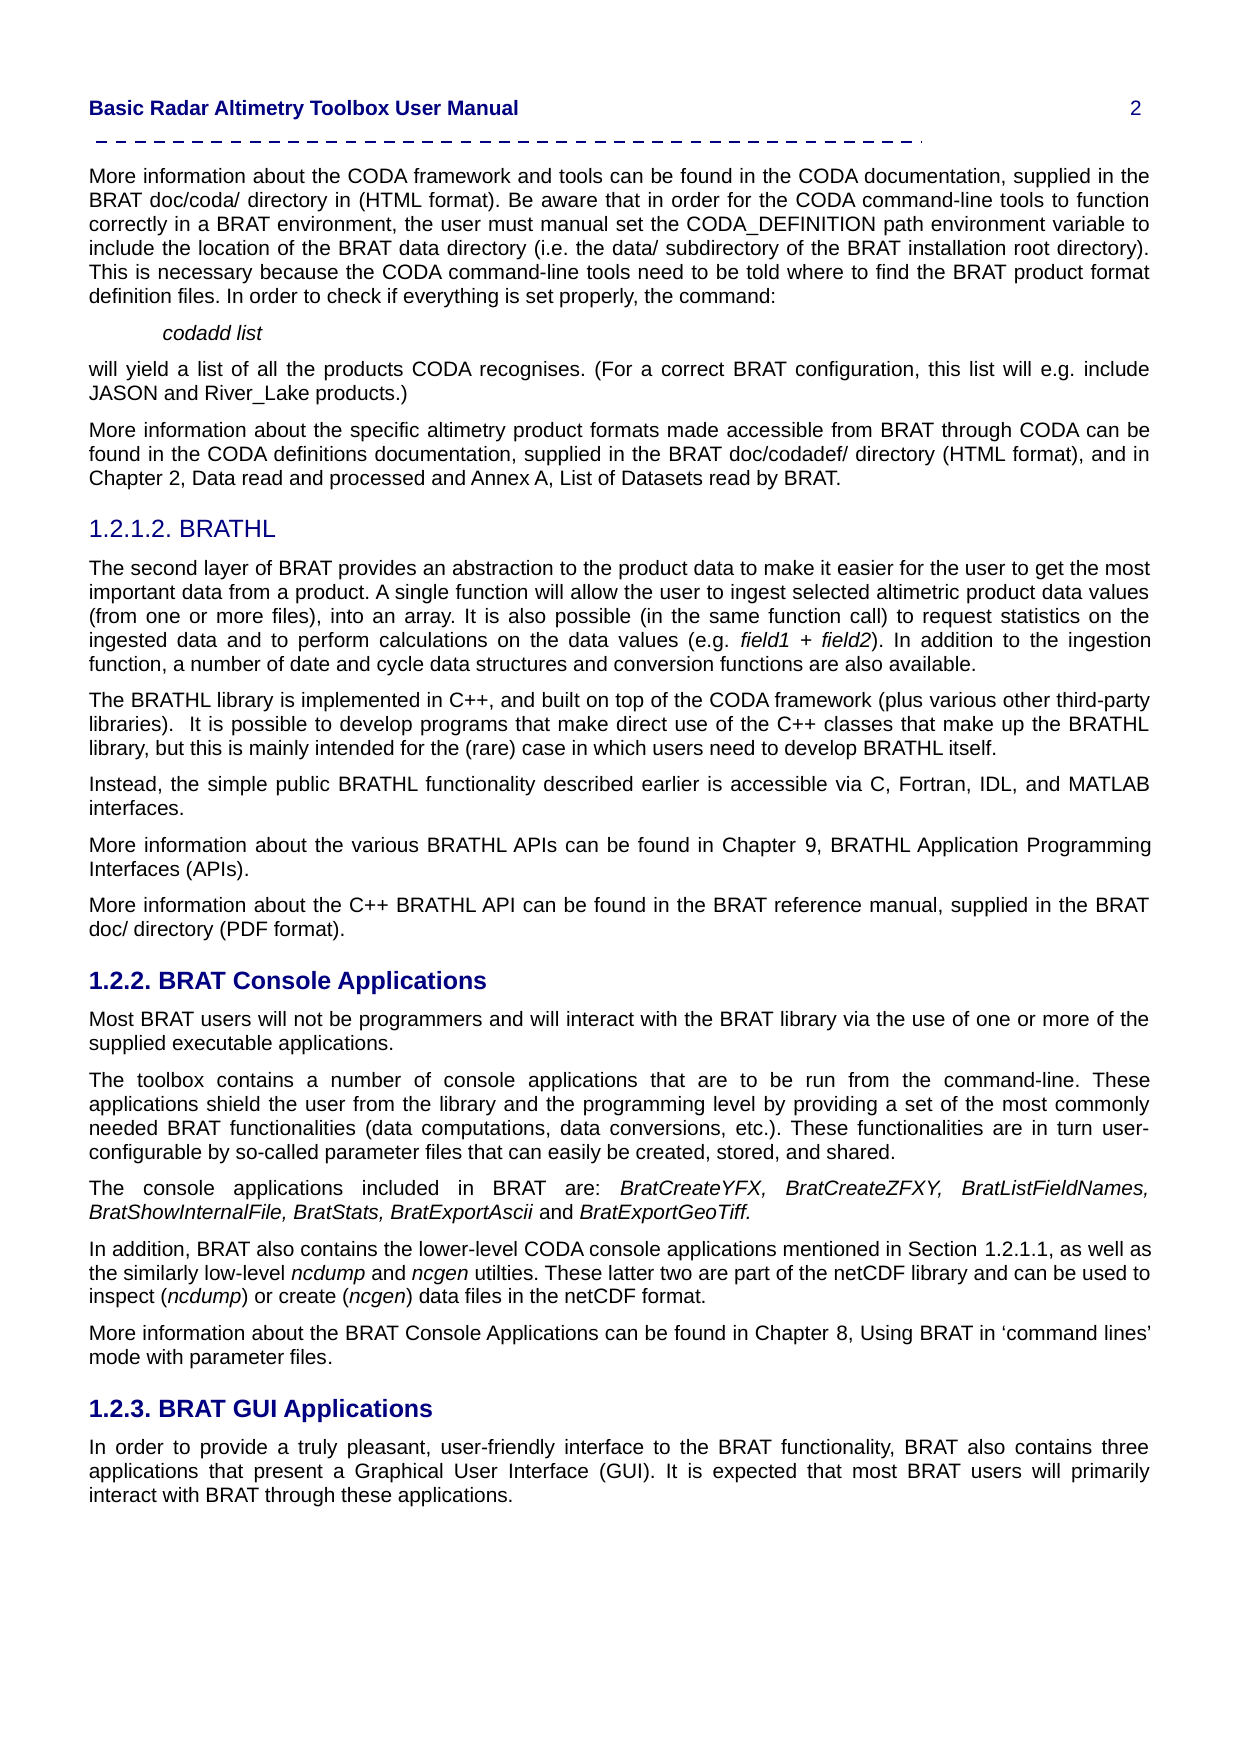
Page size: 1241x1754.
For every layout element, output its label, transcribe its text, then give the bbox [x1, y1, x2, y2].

text The second layer of BRAT provides an abstraction to the product data to make it easier for the user to get the most important data from a product. A single function will allow the user to ingest selected altimetric product data values (from one or more files), into an array. It is also possible (in the same function call) to request statistics on the ingested data and to perform calculations on the data values (e.g. field1 + field2). In addition to the ingestion function, a number of date and cycle data structures and conversion functions are also available. [88, 556, 1152, 675]
text In order to provide a truly pleasant, user-friendly interface to the BRAT functionality, BRAT also contains three applications that present a Graphical User Interface (GUI). It is expected that most BRAT users will primarily interact with BRAT through these applications. [88, 1435, 1152, 1507]
subtitle BRAT Console Applications [88, 966, 1152, 995]
text More information about the CODA framework and tools can be found in the CODA documentation, supplied in the BRAT doc/coda/ directory in (HTML format). Be aware that in order for the CODA command-line tools to function correctly in a BRAT environment, the user must manual set the CODA_DEFINITION path environment variable to include the location of the BRAT data directory (i.e. the data/ subdirectory of the BRAT installation root directory). This is necessary because the CODA command-line tools need to be told where to find the BRAT product format definition files. In order to check if everything is set properly, the command: [88, 164, 1152, 308]
text Most BRAT users will not be programmers and will interact with the BRAT library via the use of one or more of the supplied executable applications. [88, 1007, 1152, 1055]
text codadd list [88, 321, 1152, 344]
text The console applications included in BRAT are: BratCreateYFX, BratCreateZFXY, BratListFieldNames, BratShowInternalFile, BratStats, BratExportAscii and BratExportGeoTiff. [88, 1176, 1152, 1224]
text The BRATHL library is implemented in C++, and built on top of the CODA framework (plus various other third-party libraries). It is possible to develop programs that make direct use of the C++ classes that make up the BRATHL library, but this is mainly intended for the (rare) case in which users need to develop BRATHL itself. [88, 688, 1152, 760]
text More information about the C++ BRATHL API can be found in the BRAT reference manual, supplied in the BRAT doc/ directory (PDF format). [88, 893, 1152, 941]
text More information about the BRAT Console Applications can be found in Chapter 8, Using BRAT in ‘command lines’ mode with parameter files. [88, 1321, 1152, 1369]
text will yield a list of all the products CODA recognises. (For a correct BRAT configuration, this list will e.g. include JASON and River_Lake products.) [88, 357, 1152, 405]
text In addition, BRAT also contains the lower-level CODA console applications mentioned in Section 1.2.1.1, as well as the similarly low-level ncdump and ncgen utilties. These latter two are part of the netCDF library and can be used to inspect (ncdump) or create (ncgen) data files in the netCDF format. [88, 1236, 1152, 1308]
text More information about the various BRATHL APIs can be found in Chapter 9, BRATHL Application Programming Interfaces (APIs). [88, 833, 1152, 881]
text The toolbox contains a number of console applications that are to be run from the command-line. These applications shield the user from the library and the programming level by providing a set of the most commonly needed BRAT functionalities (data computations, data conversions, etc.). These functionalities are in turn user-configurable by so-called parameter files that can easily be created, stored, and shared. [88, 1068, 1152, 1163]
subtitle BRATHL [88, 514, 1152, 543]
subtitle BRAT GUI Applications [88, 1394, 1152, 1422]
text More information about the specific altimetry product formats made accessible from BRAT through CODA can be found in the CODA definitions documentation, supplied in the BRAT doc/codadef/ directory (HTML format), and in Chapter 2, Data read and processed and Annex A, List of Datasets read by BRAT. [88, 417, 1152, 489]
text Instead, the simple public BRATHL functionality described earlier is accessible via C, Fortran, IDL, and MATLAB interfaces. [88, 772, 1152, 820]
